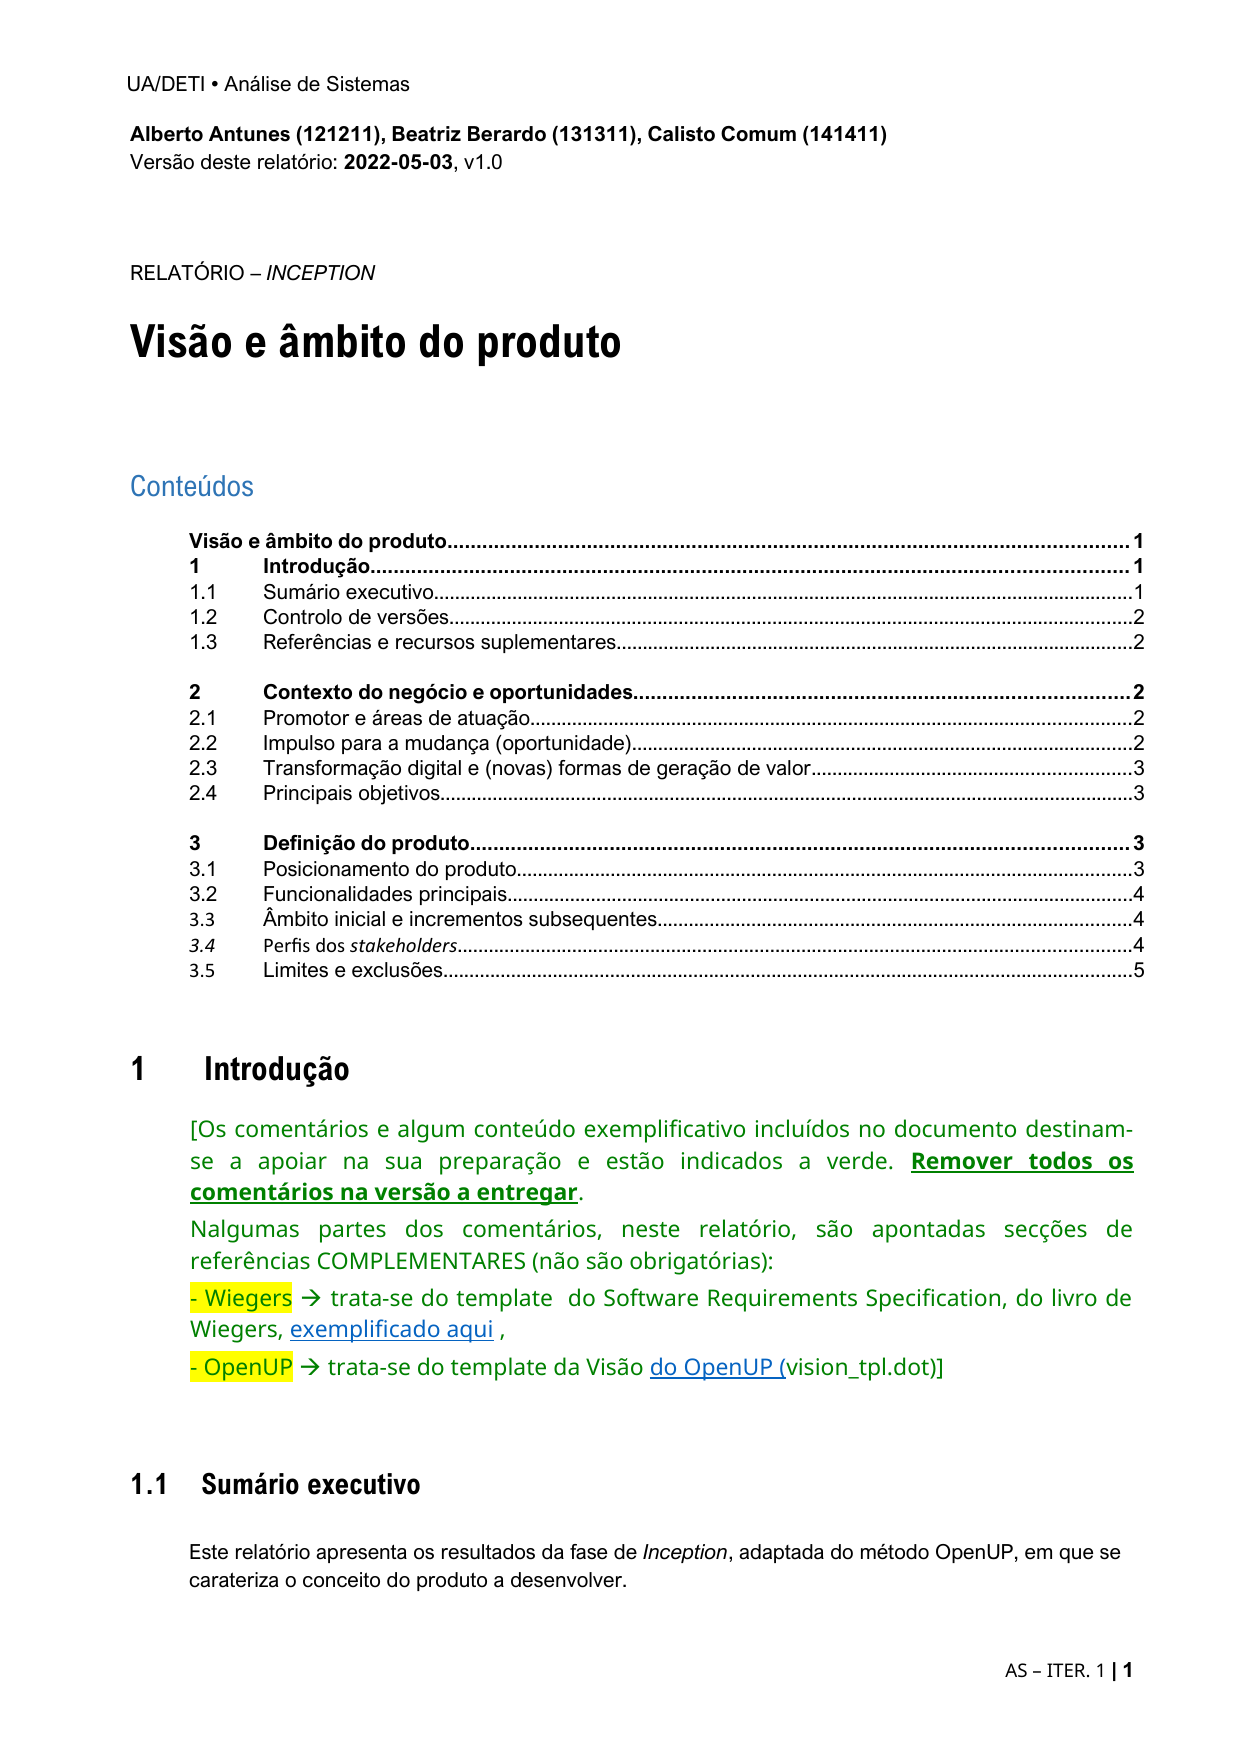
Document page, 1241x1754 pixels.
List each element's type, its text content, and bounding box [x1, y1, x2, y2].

text 3.1 Posicionamento do produto 3 [189, 856, 1134, 881]
text - Wiegers  trata-se do template do Software Requirements Specification, do livro de Wiegers, exemplificado aqui , [190, 1282, 1134, 1344]
text 2.3 Transformação digital e (novas) formas de geração de valor 3 [189, 755, 1134, 780]
text 3.4 Perfis dos stakeholders 4 [189, 932, 1134, 957]
text 3.2 Funcionalidades principais 4 [189, 881, 1134, 906]
subtitle Sumário executivo [130, 1466, 1134, 1501]
text Este relatório apresenta os resultados da fase de Inception, adaptada do método OpenUP, em que se carateriza o conceito do produto a desenvolver. [189, 1539, 1134, 1592]
text 3.5 Limites e exclusões 5 [189, 957, 1134, 983]
text 3 Definição do produto 3 [189, 830, 1134, 856]
text Visão e âmbito do produto 1 [189, 528, 1134, 553]
text 2.2 Impulso para a mudança (oportunidade) 2 [189, 730, 1134, 755]
text 1.2 Controlo de versões 2 [189, 604, 1134, 629]
text 1.1 Sumário executivo 1 [189, 579, 1134, 604]
title Visão e âmbito do produto [130, 312, 1075, 368]
text 2.4 Principais objetivos 3 [189, 780, 1134, 805]
text 3.3 Âmbito inicial e incrementos subsequentes 4 [189, 906, 1134, 932]
text 1 Introdução 1 [189, 553, 1134, 579]
text Nalgumas partes dos comentários, neste relatório, são apontadas secções de referências COMPLEMENTARES (não são obrigatórias): [190, 1213, 1134, 1276]
text 2.1 Promotor e áreas de atuação 2 [189, 704, 1134, 730]
subtitle Conteúdos [130, 468, 1134, 503]
text Alberto Antunes (121211), Beatriz Berardo (131311), Calisto Comum (141411) [130, 121, 1134, 146]
text [Os comentários e algum conteúdo exemplificativo incluídos no documento destinam-se a apoiar na sua preparação e estão indicados a verde. Remover todos os comentários na versão a entregar. [190, 1113, 1134, 1207]
text - OpenUP  trata-se do template da Visão do OpenUP (vision_tpl.dot)] [190, 1351, 1134, 1382]
subtitle Introdução [130, 1048, 1075, 1088]
text RELATÓRIO – INCEPTION [130, 260, 1134, 285]
text 1.3 Referências e recursos suplementares 2 [189, 629, 1134, 654]
text Versão deste relatório: 2022-05-03, v1.0 [130, 149, 1134, 174]
text 2 Contexto do negócio e oportunidades 2 [189, 679, 1134, 704]
